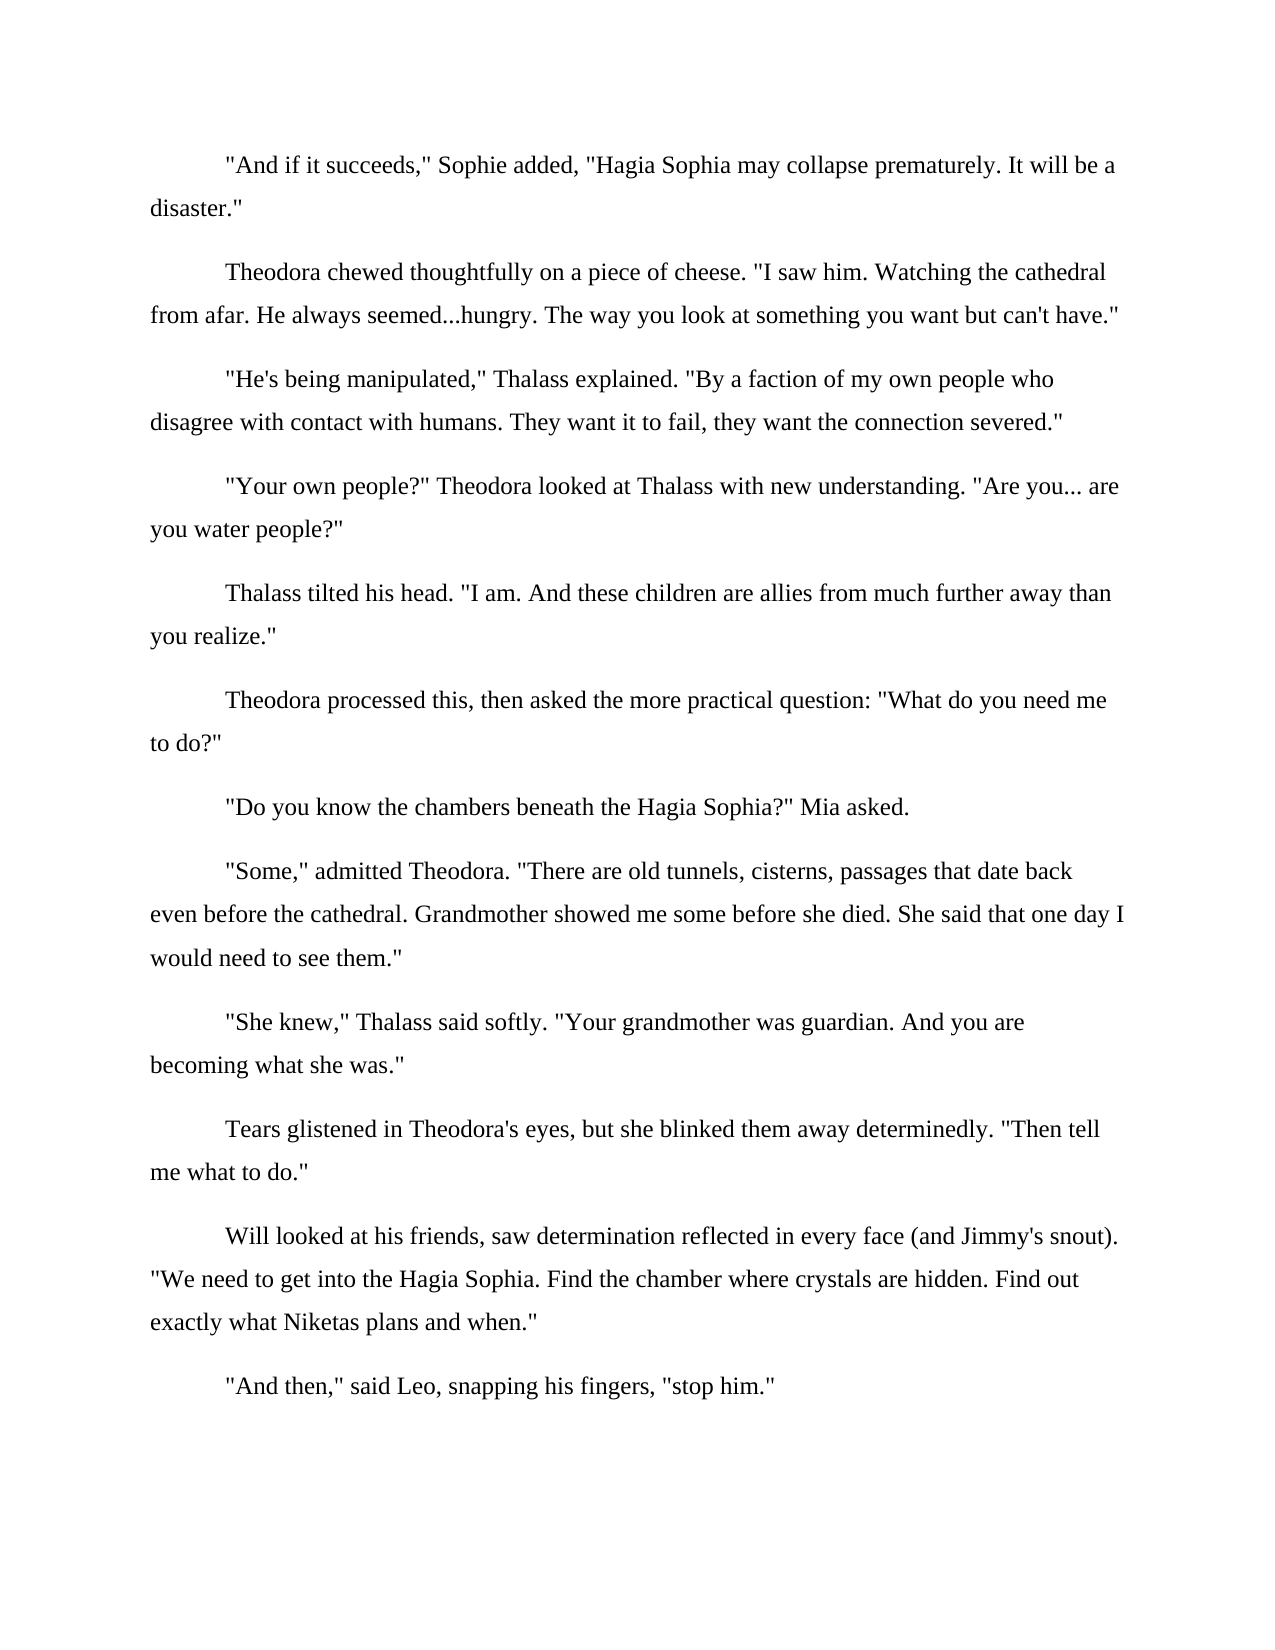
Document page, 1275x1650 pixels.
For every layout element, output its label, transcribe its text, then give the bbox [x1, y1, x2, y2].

text Will looked at his friends, saw determination reflected in every face (and Jimmy's snout). "We need to get into the Hagia Sophia. Find the chamber where crystals are hidden. Find out exactly what Niketas plans and when." [150, 1221, 1125, 1336]
text "And then," said Leo, snapping his fingers, "stop him." [150, 1371, 1125, 1400]
text "Do you know the chambers beneath the Hagia Sophia?" Mia asked. [150, 792, 1125, 821]
text "And if it succeeds," Sophie added, "Hagia Sophia may collapse prematurely. It will be a disaster." [150, 150, 1125, 222]
text "He's being manipulated," Thalass explained. "By a faction of my own people who disagree with contact with humans. They want it to fail, they want the connection severed." [150, 364, 1125, 436]
text Thalass tilted his head. "I am. And these children are allies from much further away than you realize." [150, 578, 1125, 650]
text Theodora chewed thoughtfully on a piece of cheese. "I saw him. Watching the cathedral from afar. He always seemed...hungry. The way you look at something you want but can't have." [150, 257, 1125, 329]
text Tears glistened in Theodora's eyes, but she blinked them away determinedly. "Then tell me what to do." [150, 1114, 1125, 1186]
text "Some," admitted Theodora. "There are old tunnels, cisterns, passages that date back even before the cathedral. Grandmother showed me some before she died. She said that one day I would need to see them." [150, 856, 1125, 971]
text "She knew," Thalass said softly. "Your grandmother was guardian. And you are becoming what she was." [150, 1007, 1125, 1078]
text Theodora processed this, then asked the more practical question: "What do you need me to do?" [150, 685, 1125, 757]
text "Your own people?" Theodora looked at Thalass with new understanding. "Are you... are you water people?" [150, 471, 1125, 543]
